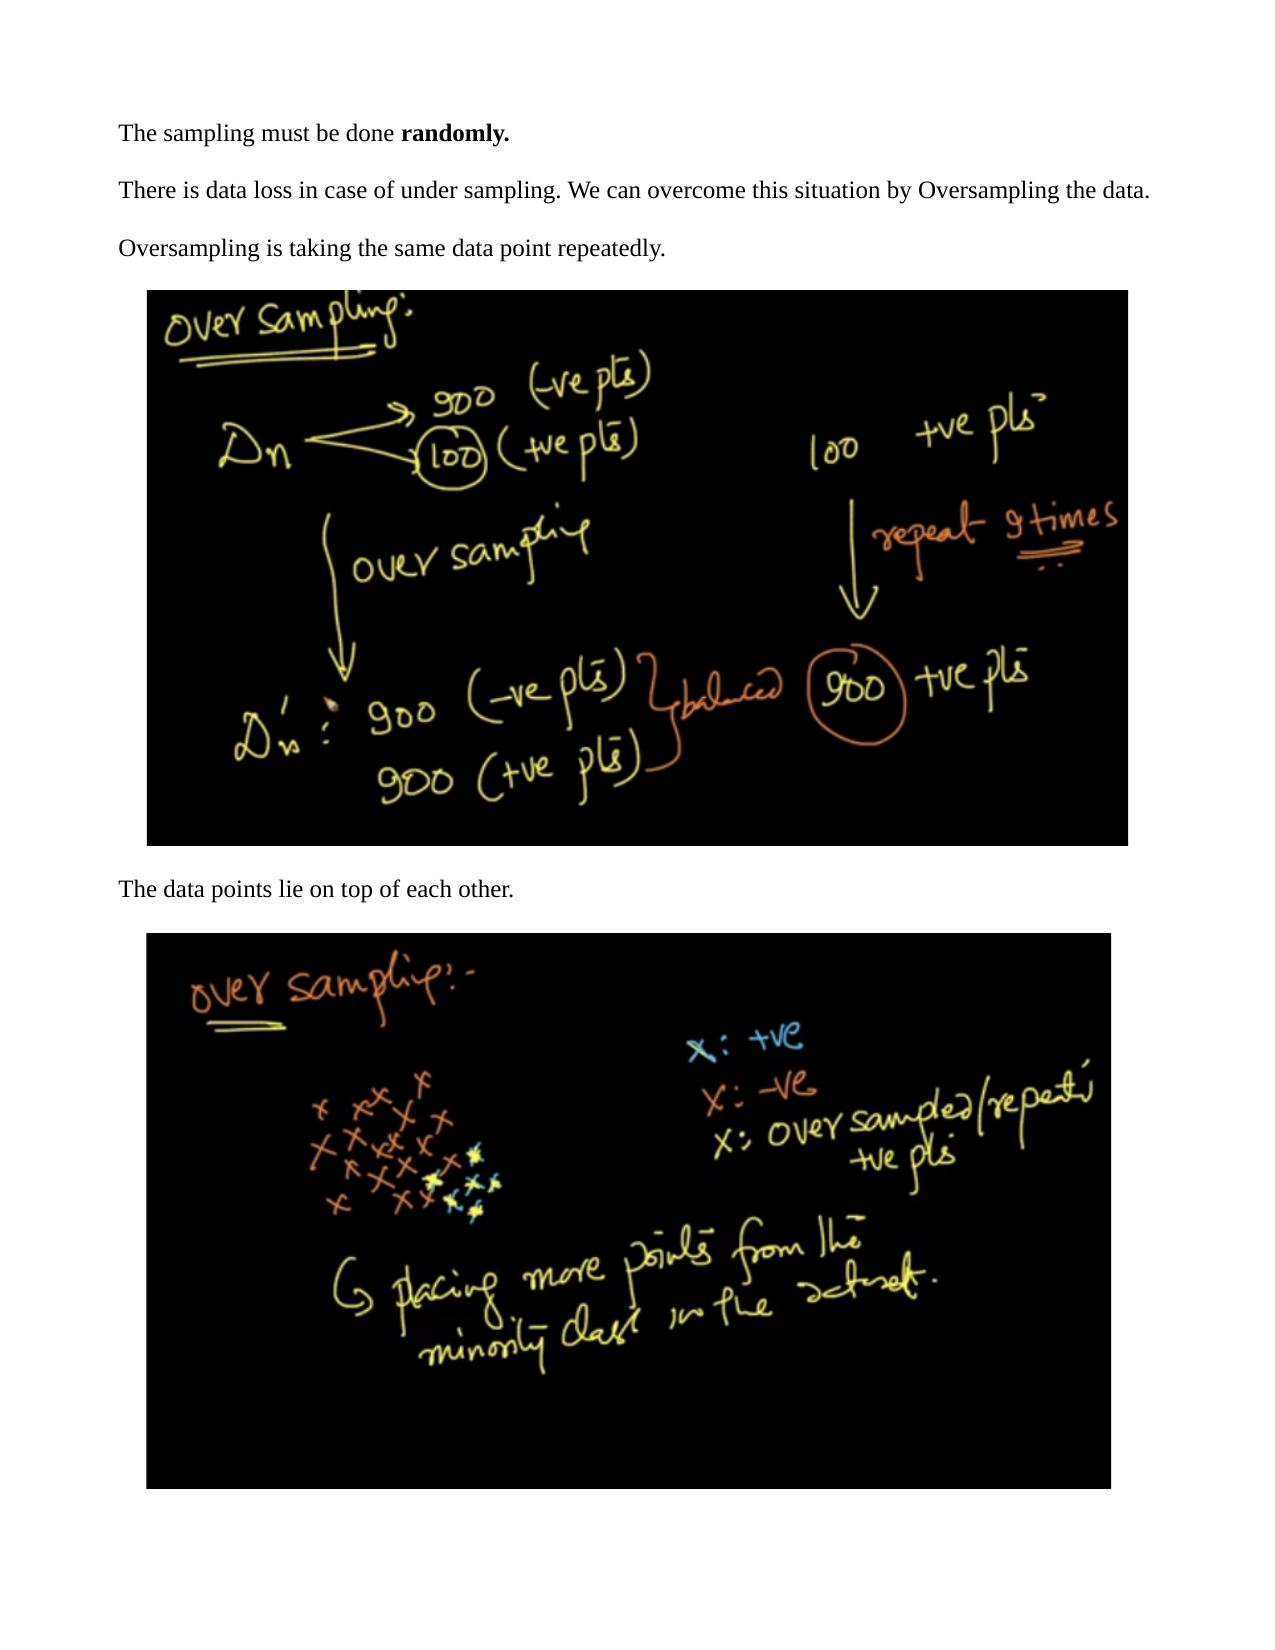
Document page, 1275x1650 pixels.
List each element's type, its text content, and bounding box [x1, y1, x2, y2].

text The data points lie on top of each other. [118, 874, 1157, 903]
text Oversampling is taking the same data point repeatedly. [118, 233, 1157, 262]
picture [146, 290, 1129, 846]
text The sampling must be done randomly. [118, 118, 1157, 147]
text There is data loss in case of under sampling. We can overcome this situation by Oversampling the data. [118, 176, 1157, 204]
picture [146, 933, 1112, 1489]
